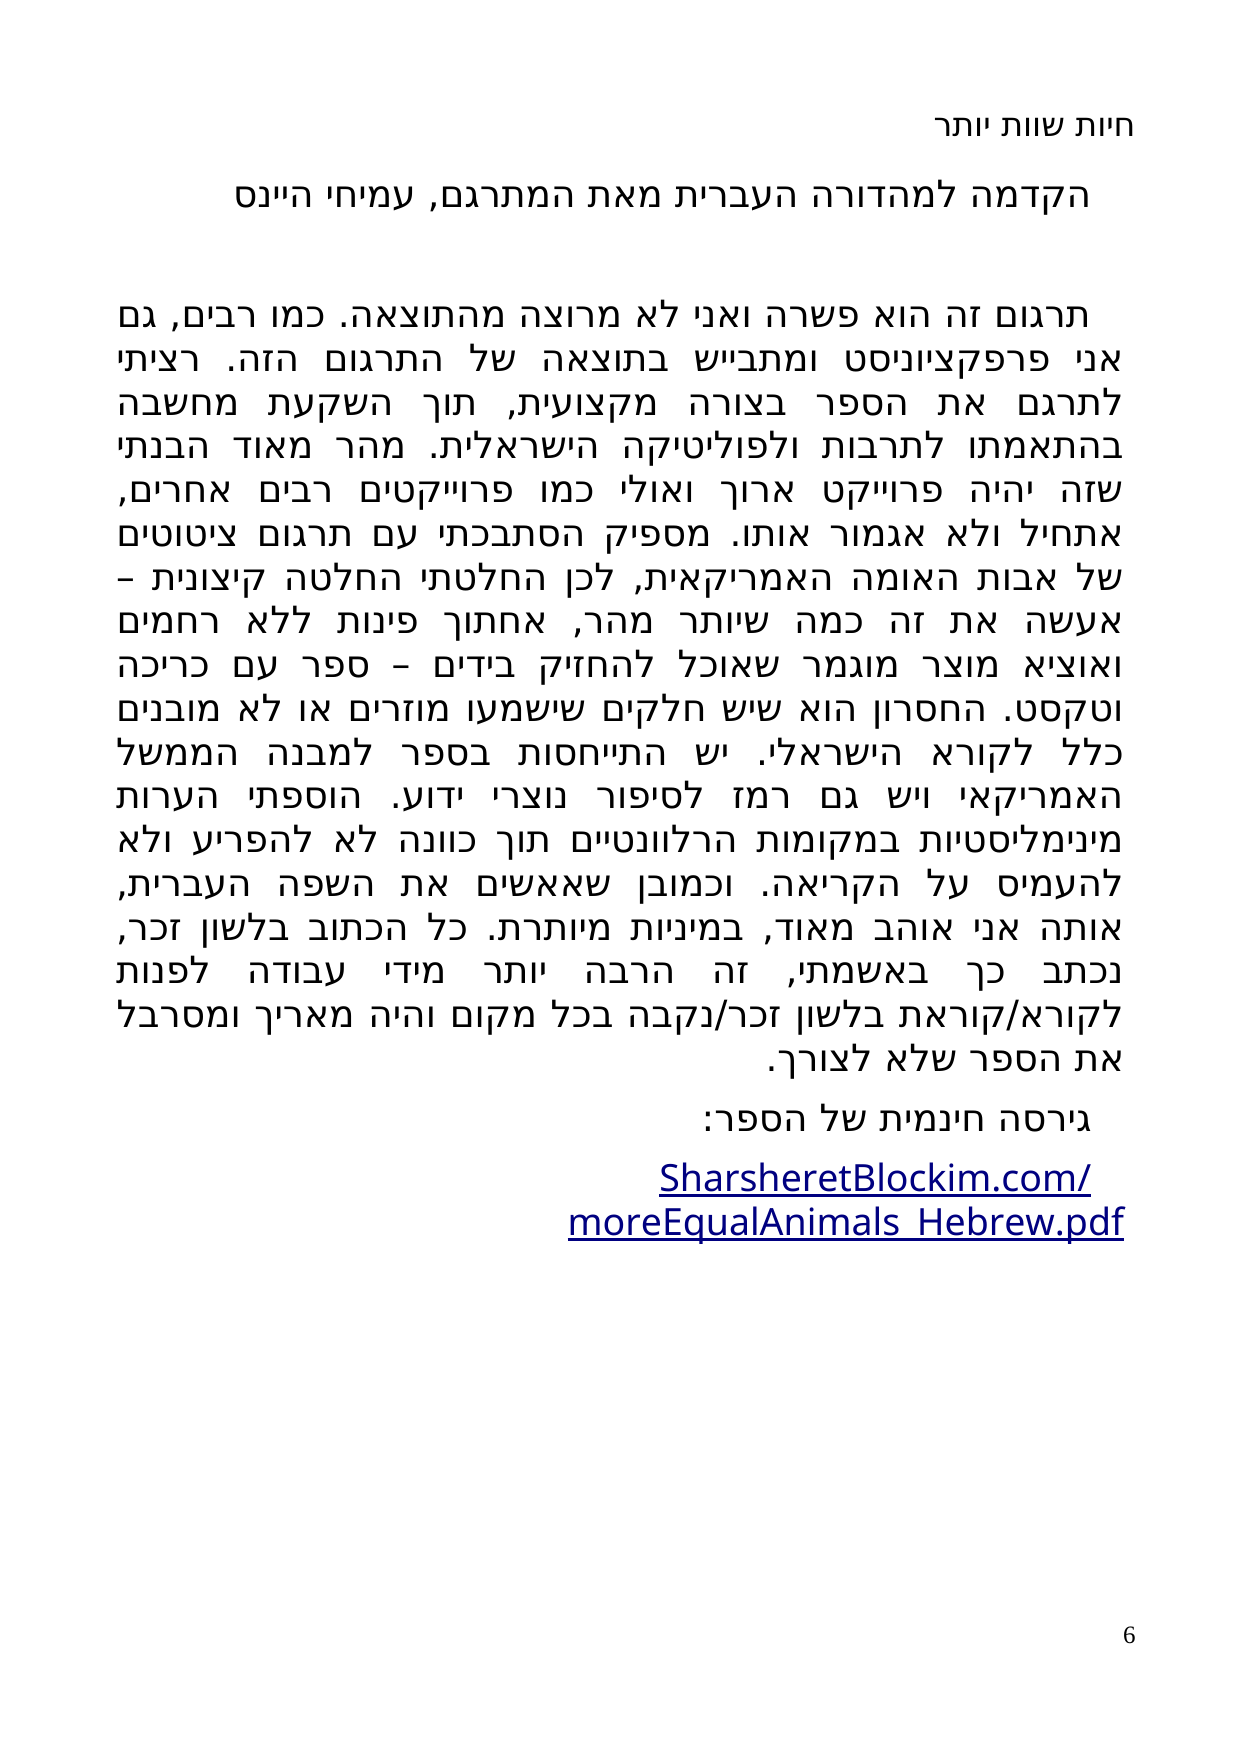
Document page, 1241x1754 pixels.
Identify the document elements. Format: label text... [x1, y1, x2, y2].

text גירסה חינמית של הספר: [116, 1096, 1124, 1140]
text תרגום זה הוא פשרה ואני לא מרוצה מהתוצאה. כמו רבים, גם אני פרפקציוניסט ומתבייש בתוצאה של התרגום הזה. רציתי לתרגם את הספר בצורה מקצועית, תוך השקעת מחשבה בהתאמתו לתרבות ולפוליטיקה הישראלית. מהר מאוד הבנתי שזה יהיה פרוייקט ארוך ואולי כמו פרוייקטים רבים אחרים, אתחיל ולא אגמור אותו. מספיק הסתבכתי עם תרגום ציטוטים של אבות האומה האמריקאית, לכן החלטתי החלטה קיצונית – אעשה את זה כמה שיותר מהר, אחתוך פינות ללא רחמים ואוציא מוצר מוגמר שאוכל להחזיק בידים – ספר עם כריכה וטקסט. החסרון הוא שיש חלקים שישמעו מוזרים או לא מובנים כלל לקורא הישראלי. יש התייחסות בספר למבנה הממשל האמריקאי ויש גם רמז לסיפור נוצרי ידוע. הוספתי הערות מינימליסטיות במקומות הרלוונטיים תוך כוונה לא להפריע ולא להעמיס על הקריאה. וכמובן שאאשים את השפה העברית, אותה אני אוהב מאוד, במיניות מיותרת. כל הכתוב בלשון זכר, נכתב כך באשמתי, זה הרבה יותר מידי עבודה לפנות לקורא/קוראת בלשון זכר/נקבה בכל מקום והיה מאריך ומסרבל את הספר שלא לצורך. [116, 292, 1124, 1080]
text הקדמה למהדורה העברית מאת המתרגם, עמיחי היינס [116, 172, 1124, 216]
text SharsheretBlockim.com/moreEqualAnimals_Hebrew.pdf [116, 1156, 1124, 1244]
